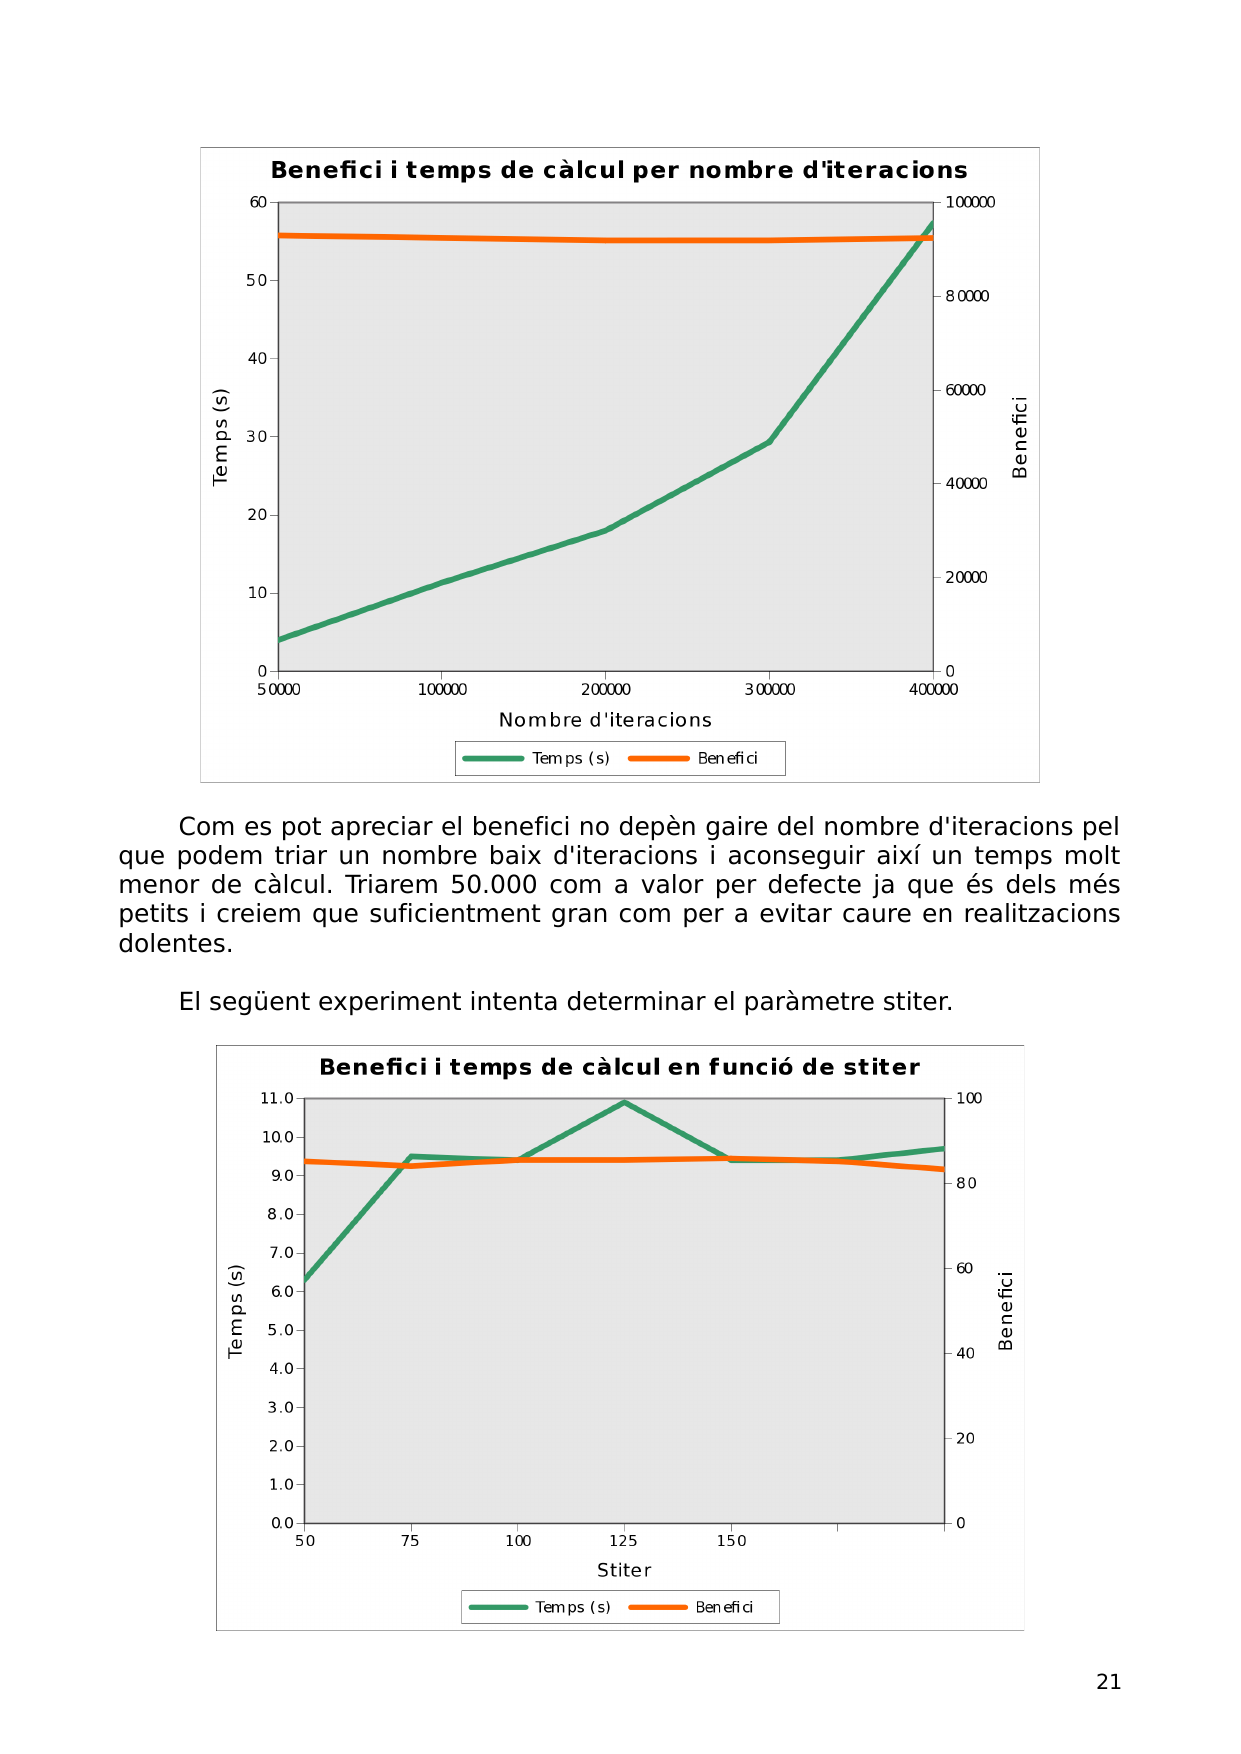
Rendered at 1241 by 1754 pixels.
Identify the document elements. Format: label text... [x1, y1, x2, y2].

text El següent experiment intenta determinar el paràmetre stiter. [118, 987, 1122, 1016]
picture [200, 147, 1040, 783]
picture [216, 1045, 1025, 1631]
text Com es pot apreciar el benefici no depèn gaire del nombre d'iteracions pel que podem triar un nombre baix d'iteracions i aconseguir així un temps molt menor de càlcul. Triarem 50.000 com a valor per defecte ja que és dels més petits i creiem que suficientment gran com per a evitar caure en realitzacions dolentes. [118, 812, 1122, 958]
